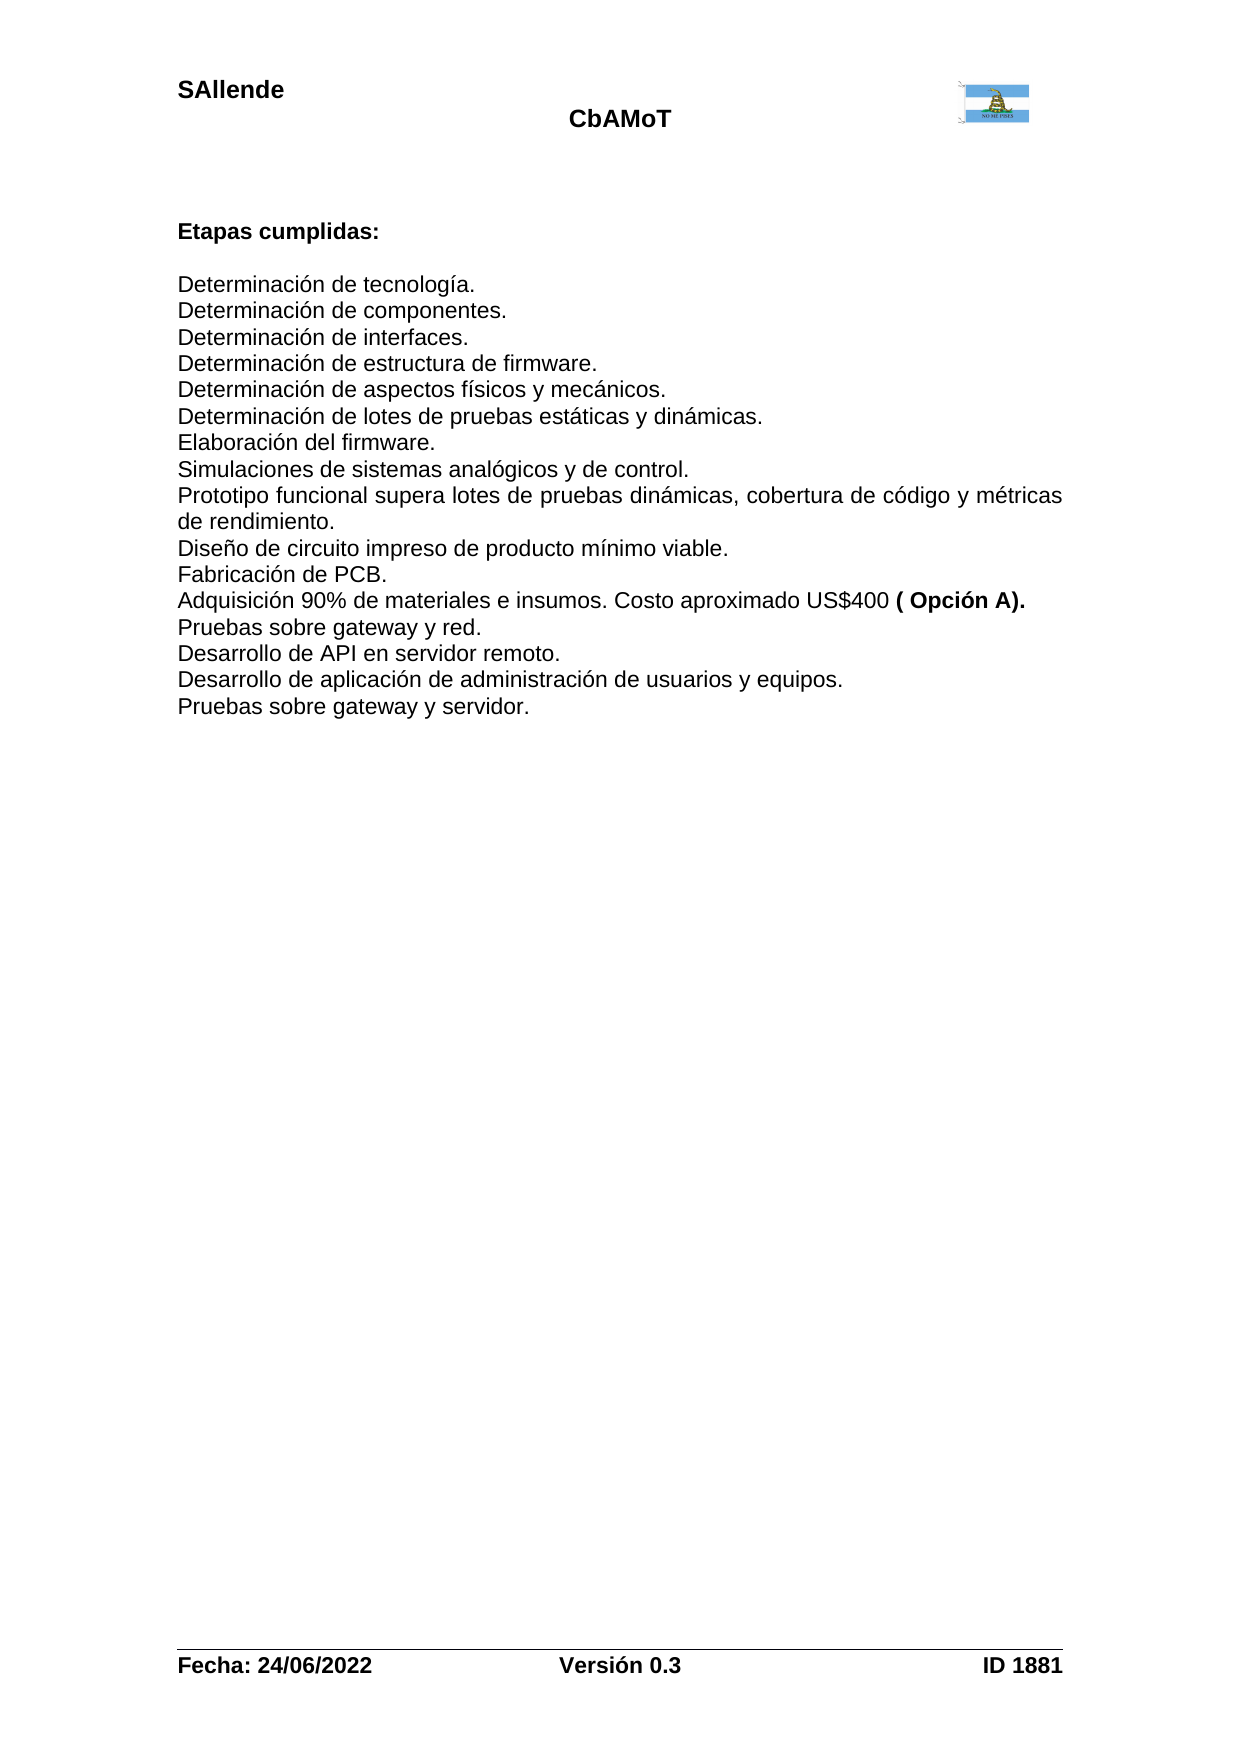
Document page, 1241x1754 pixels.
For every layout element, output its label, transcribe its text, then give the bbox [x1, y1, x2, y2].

text Adquisición 90% de materiales e insumos. Costo aproximado US$400 ( Opción A). [177, 587, 1063, 614]
text Determinación de componentes. [177, 297, 1063, 324]
text Desarrollo de API en servidor remoto. [177, 640, 1063, 666]
text Desarrollo de aplicación de administración de usuarios y equipos. [177, 666, 1063, 693]
text Prototipo funcional supera lotes de pruebas dinámicas, cobertura de código y métricas de rendimiento. [177, 482, 1063, 534]
text Fabricación de PCB. [177, 561, 1063, 587]
text Diseño de circuito impreso de producto mínimo viable. [177, 534, 1063, 561]
text Elaboración del firmware. [177, 429, 1063, 456]
picture [954, 79, 1033, 126]
text Simulaciones de sistemas analógicos y de control. [177, 456, 1063, 482]
text Etapas cumplidas: [177, 218, 1063, 245]
text Determinación de estructura de firmware. [177, 350, 1063, 376]
text Determinación de interfaces. [177, 324, 1063, 350]
text Pruebas sobre gateway y red. [177, 614, 1063, 640]
text Pruebas sobre gateway y servidor. [177, 693, 1063, 719]
text Determinación de tecnología. [177, 271, 1063, 297]
text Determinación de lotes de pruebas estáticas y dinámicas. [177, 403, 1063, 429]
text Determinación de aspectos físicos y mecánicos. [177, 376, 1063, 403]
